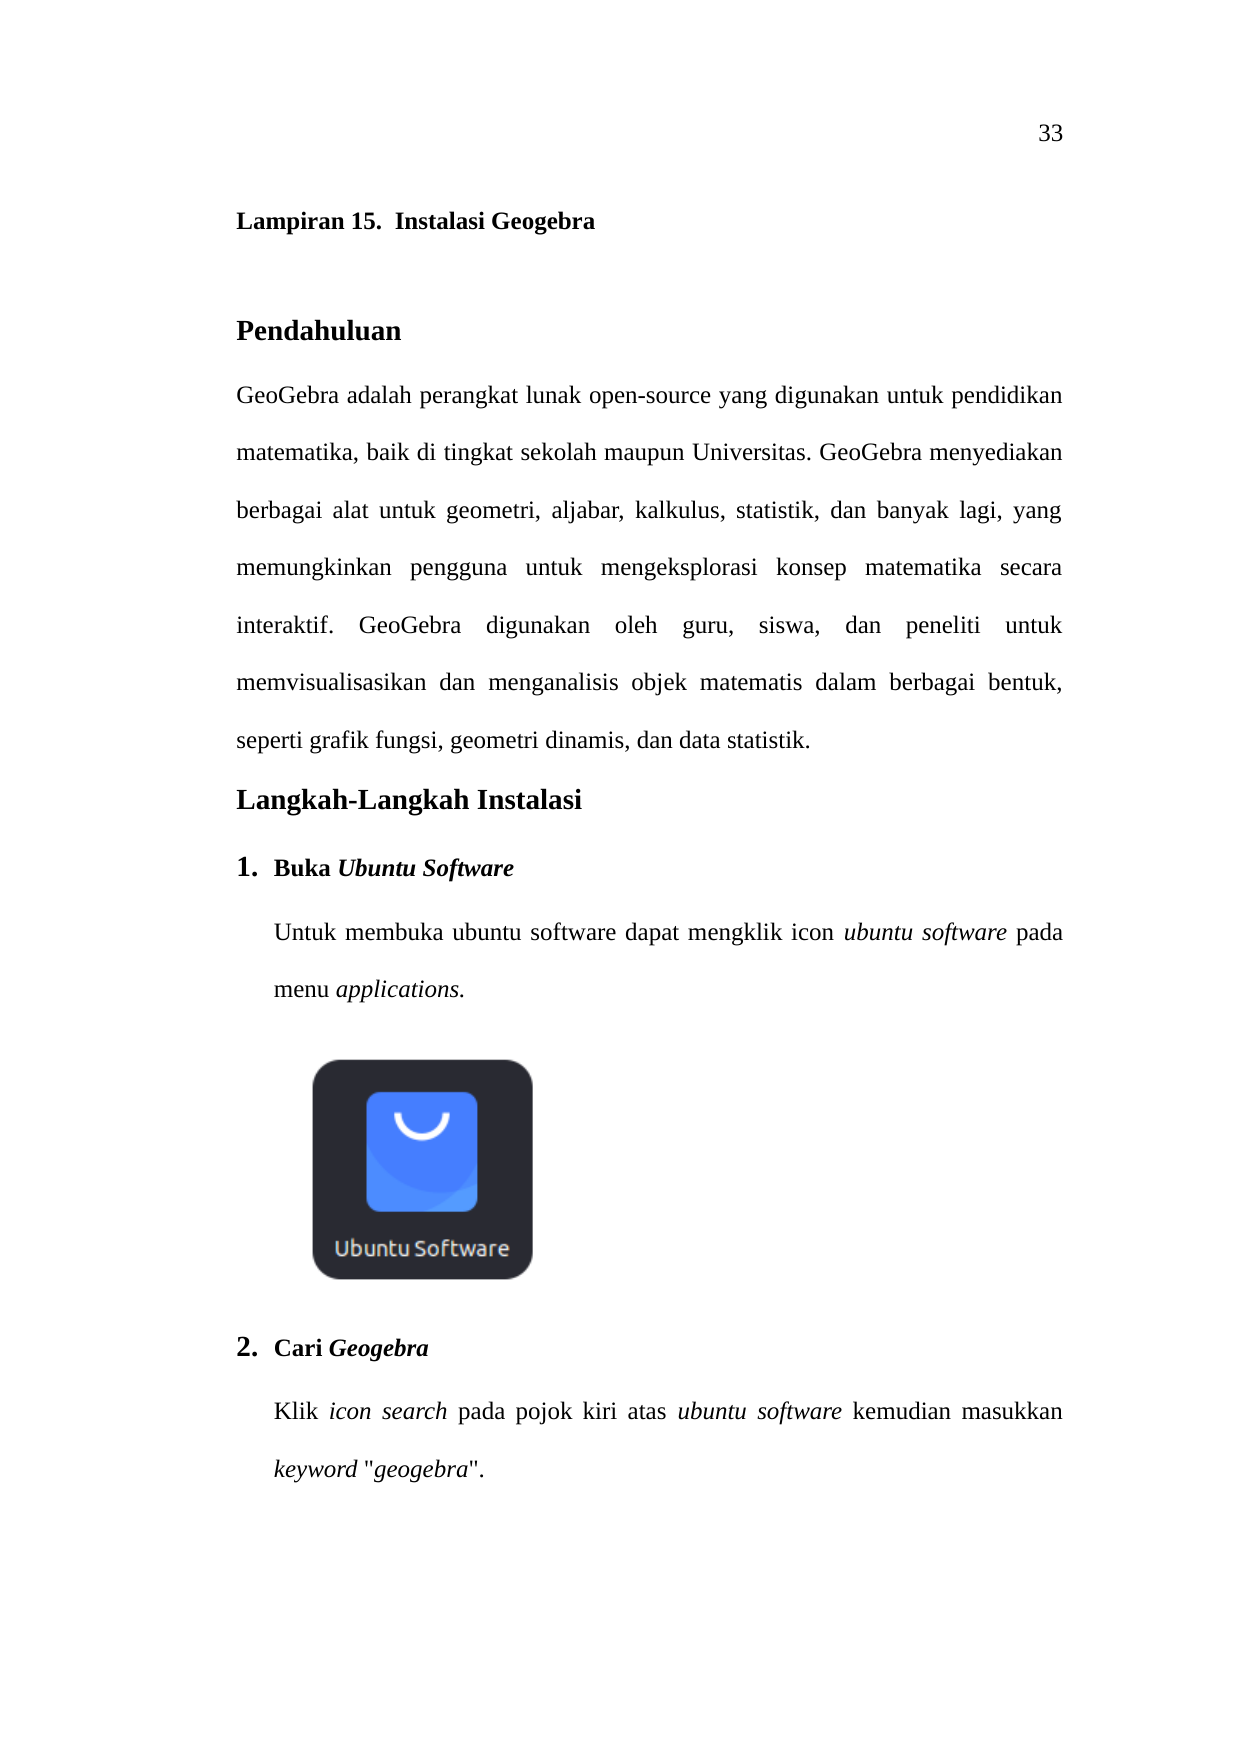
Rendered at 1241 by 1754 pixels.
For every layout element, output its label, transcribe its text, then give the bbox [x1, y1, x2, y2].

list Untuk membuka ubuntu software dapat mengklik icon ubuntu software pada menu applications. [236, 917, 1063, 1003]
text Langkah-Langkah Instalasi [236, 782, 1063, 816]
list Klik icon search pada pojok kiri atas ubuntu software kemudian masukkan keyword "geogebra". [236, 1396, 1063, 1482]
text Pendahuluan [236, 313, 1063, 346]
list Buka Ubuntu Software [236, 849, 1063, 883]
picture [276, 1034, 573, 1298]
subtitle Instalasi Geogebra [236, 206, 1063, 235]
text GeoGebra adalah perangkat lunak open-source yang digunakan untuk pendidikan matematika, baik di tingkat sekolah maupun Universitas. GeoGebra menyediakan berbagai alat untuk geometri, aljabar, kalkulus, statistik, dan banyak lagi, yang memungkinkan pengguna untuk mengeksplorasi konsep matematika secara interaktif. GeoGebra digunakan oleh guru, siswa, dan peneliti untuk memvisualisasikan dan menganalisis objek matematis dalam berbagai bentuk, seperti grafik fungsi, geometri dinamis, dan data statistik. [236, 380, 1063, 754]
list Cari Geogebra [236, 1329, 1063, 1363]
